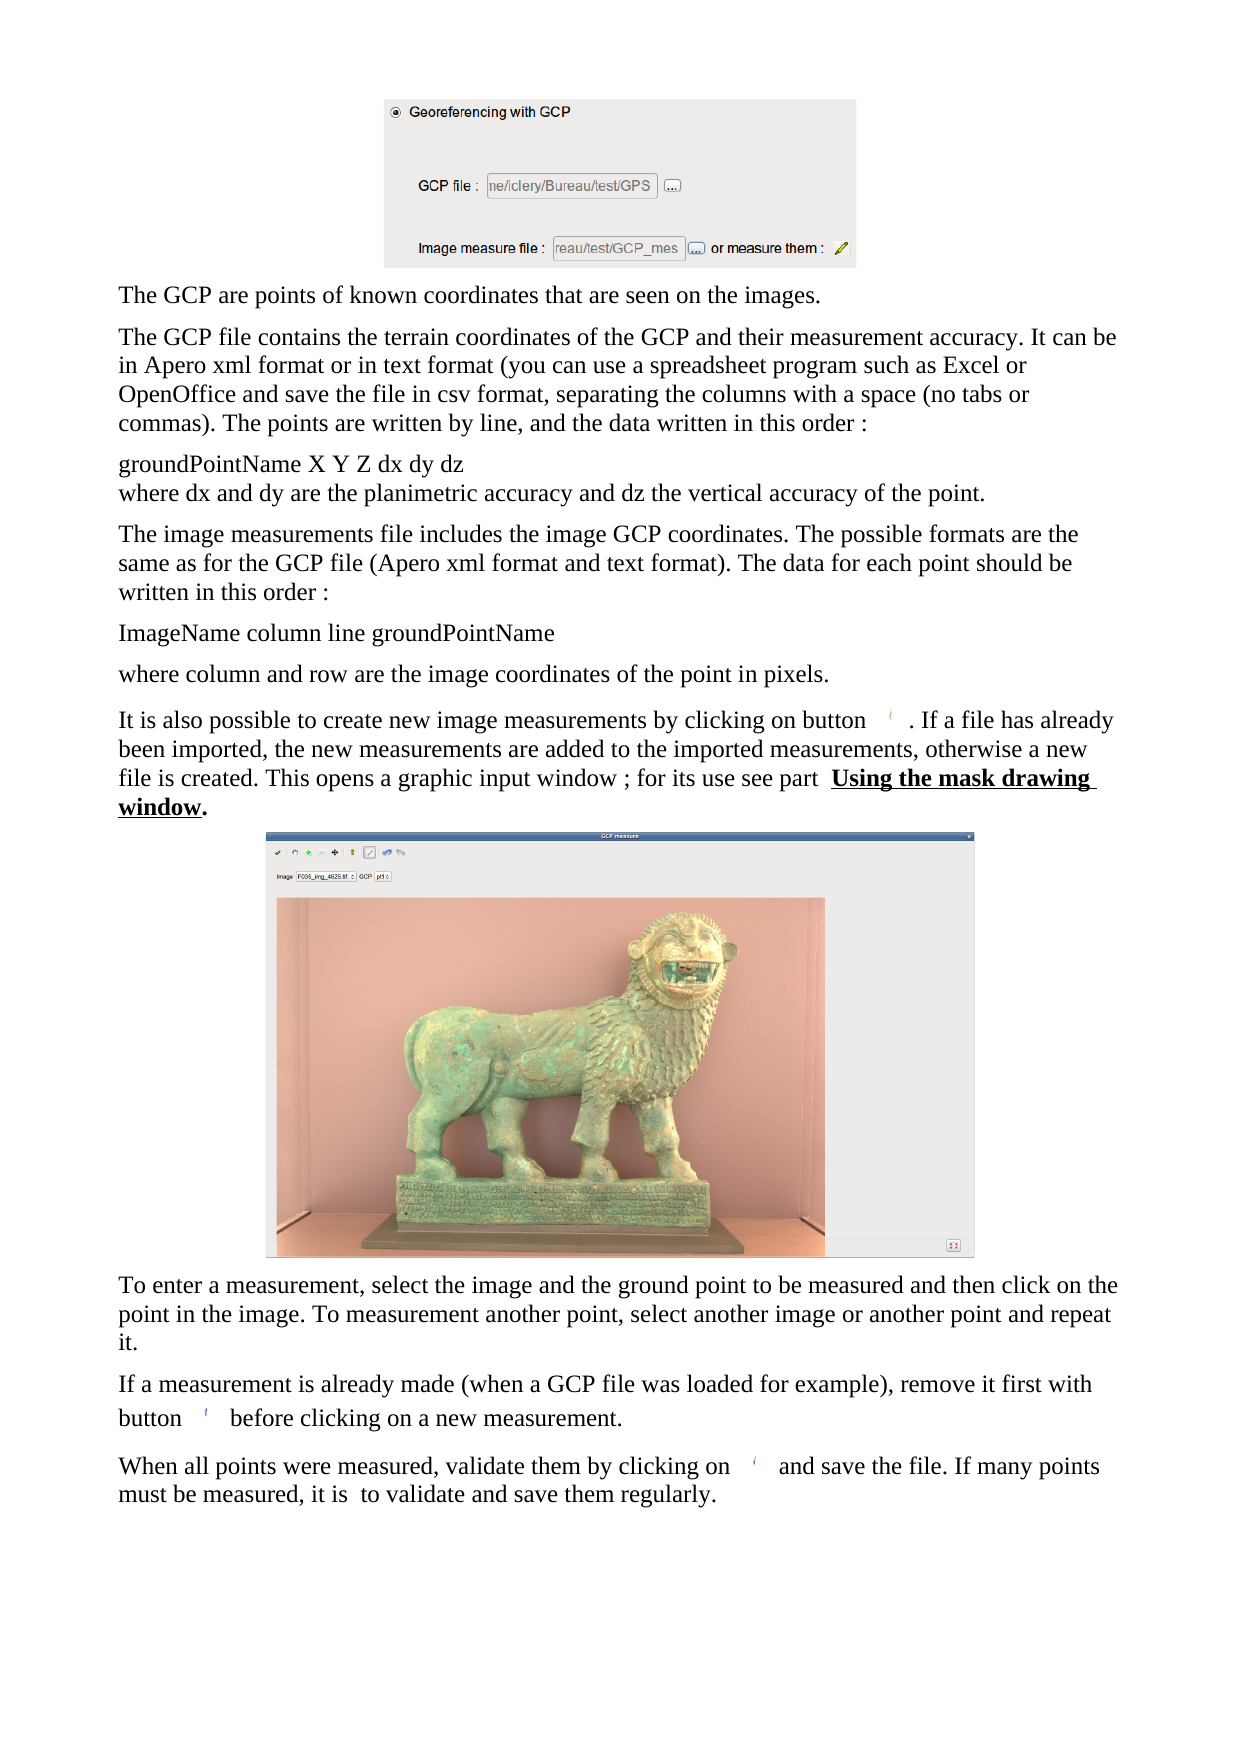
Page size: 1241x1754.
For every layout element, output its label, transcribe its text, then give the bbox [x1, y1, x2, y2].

text ImageName column line groundPointName [118, 618, 1122, 647]
picture [204, 1406, 208, 1418]
text The GCP file contains the terrain coordinates of the GCP and their measurement accuracy. It can be in Apero xml format or in text format (you can use a spreadsheet program such as Excel or OpenOffice and save the file in csv format, separating the columns with a space (no tabs or commas). The points are written by line, and the data written in this order : [118, 322, 1122, 437]
text To enter a measurement, select the image and the ground point to be measured and then click on the point in the image. To measurement another point, select another image or another point and repeat it. [118, 1270, 1122, 1356]
picture [265, 832, 975, 1258]
text groundPointName X Y Z dx dy dz where dx and dy are the planimetric accuracy and dz the vertical accuracy of the point. [118, 449, 1122, 507]
text If a measurement is already made (when a GCP file was loaded for example), remove it first with button before clicking on a new measurement. [118, 1369, 1122, 1432]
picture [383, 99, 857, 268]
text where column and row are the image coordinates of the point in pixels. [118, 659, 1122, 688]
text The GCP are points of known coordinates that are seen on the images. [118, 280, 1122, 309]
text When all points were measured, validate them by clicking on and save the file. If many points must be measured, it is to validate and save them regularly. [118, 1445, 1122, 1508]
text The image measurements file includes the image GCP coordinates. The possible formats are the same as for the GCP file (Apero xml format and text format). The data for each point should be written in this order : [118, 519, 1122, 605]
text It is also possible to create new image measurements by clicking on button . If a file has already been imported, the new measurements are added to the imported measurements, otherwise a new file is created. This opens a graphic input window ; for its use see part Using the mask drawing window. [118, 700, 1122, 820]
